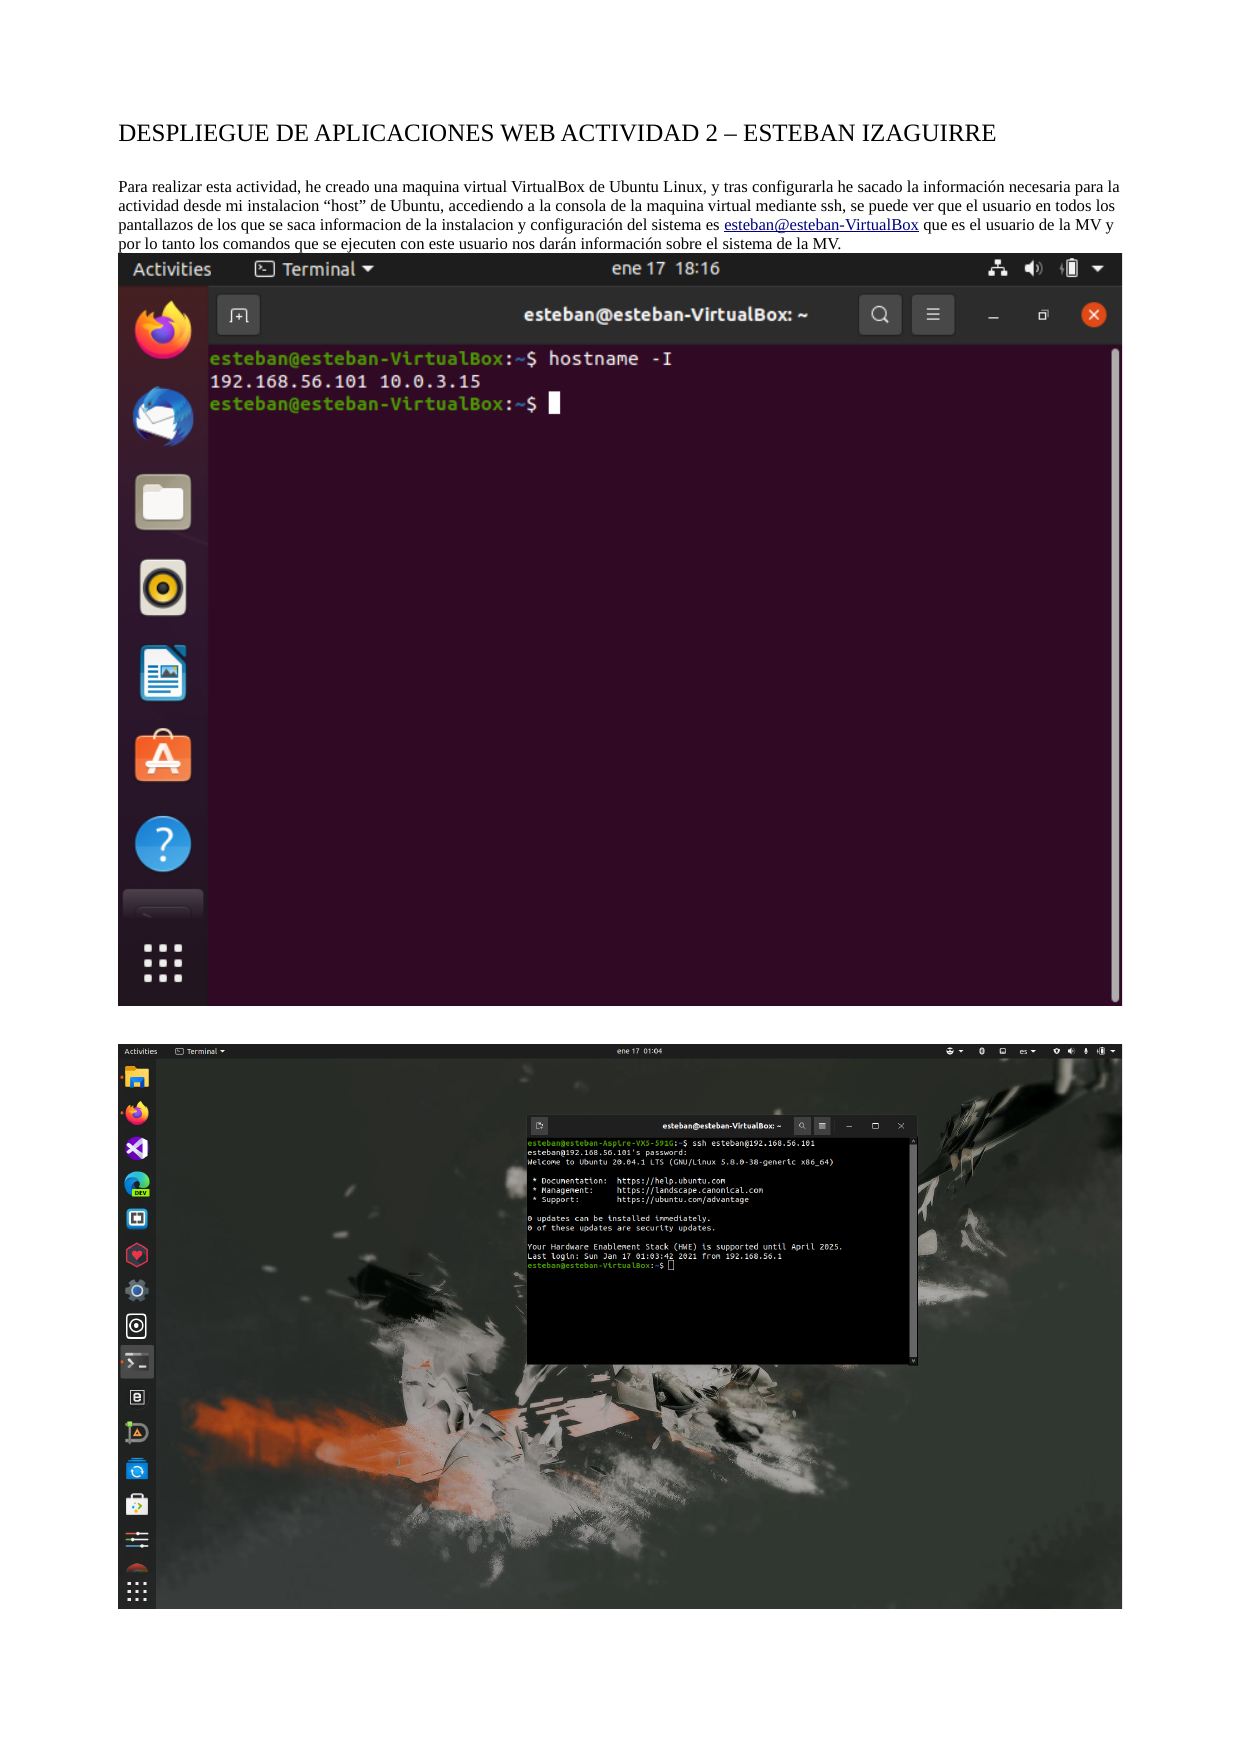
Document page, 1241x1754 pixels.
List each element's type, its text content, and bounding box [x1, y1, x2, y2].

text Para realizar esta actividad, he creado una maquina virtual VirtualBox de Ubuntu Linux, y tras configurarla he sacado la información necesaria para la actividad desde mi instalacion “host” de Ubuntu, accediendo a la consola de la maquina virtual mediante ssh, se puede ver que el usuario en todos los pantallazos de los que se saca informacion de la instalacion y configuración del sistema es esteban@esteban-VirtualBox que es el usuario de la MV y por lo tanto los comandos que se ejecuten con este usuario nos darán información sobre el sistema de la MV. [118, 176, 1122, 253]
picture [118, 253, 1123, 1006]
picture [118, 1044, 1123, 1609]
